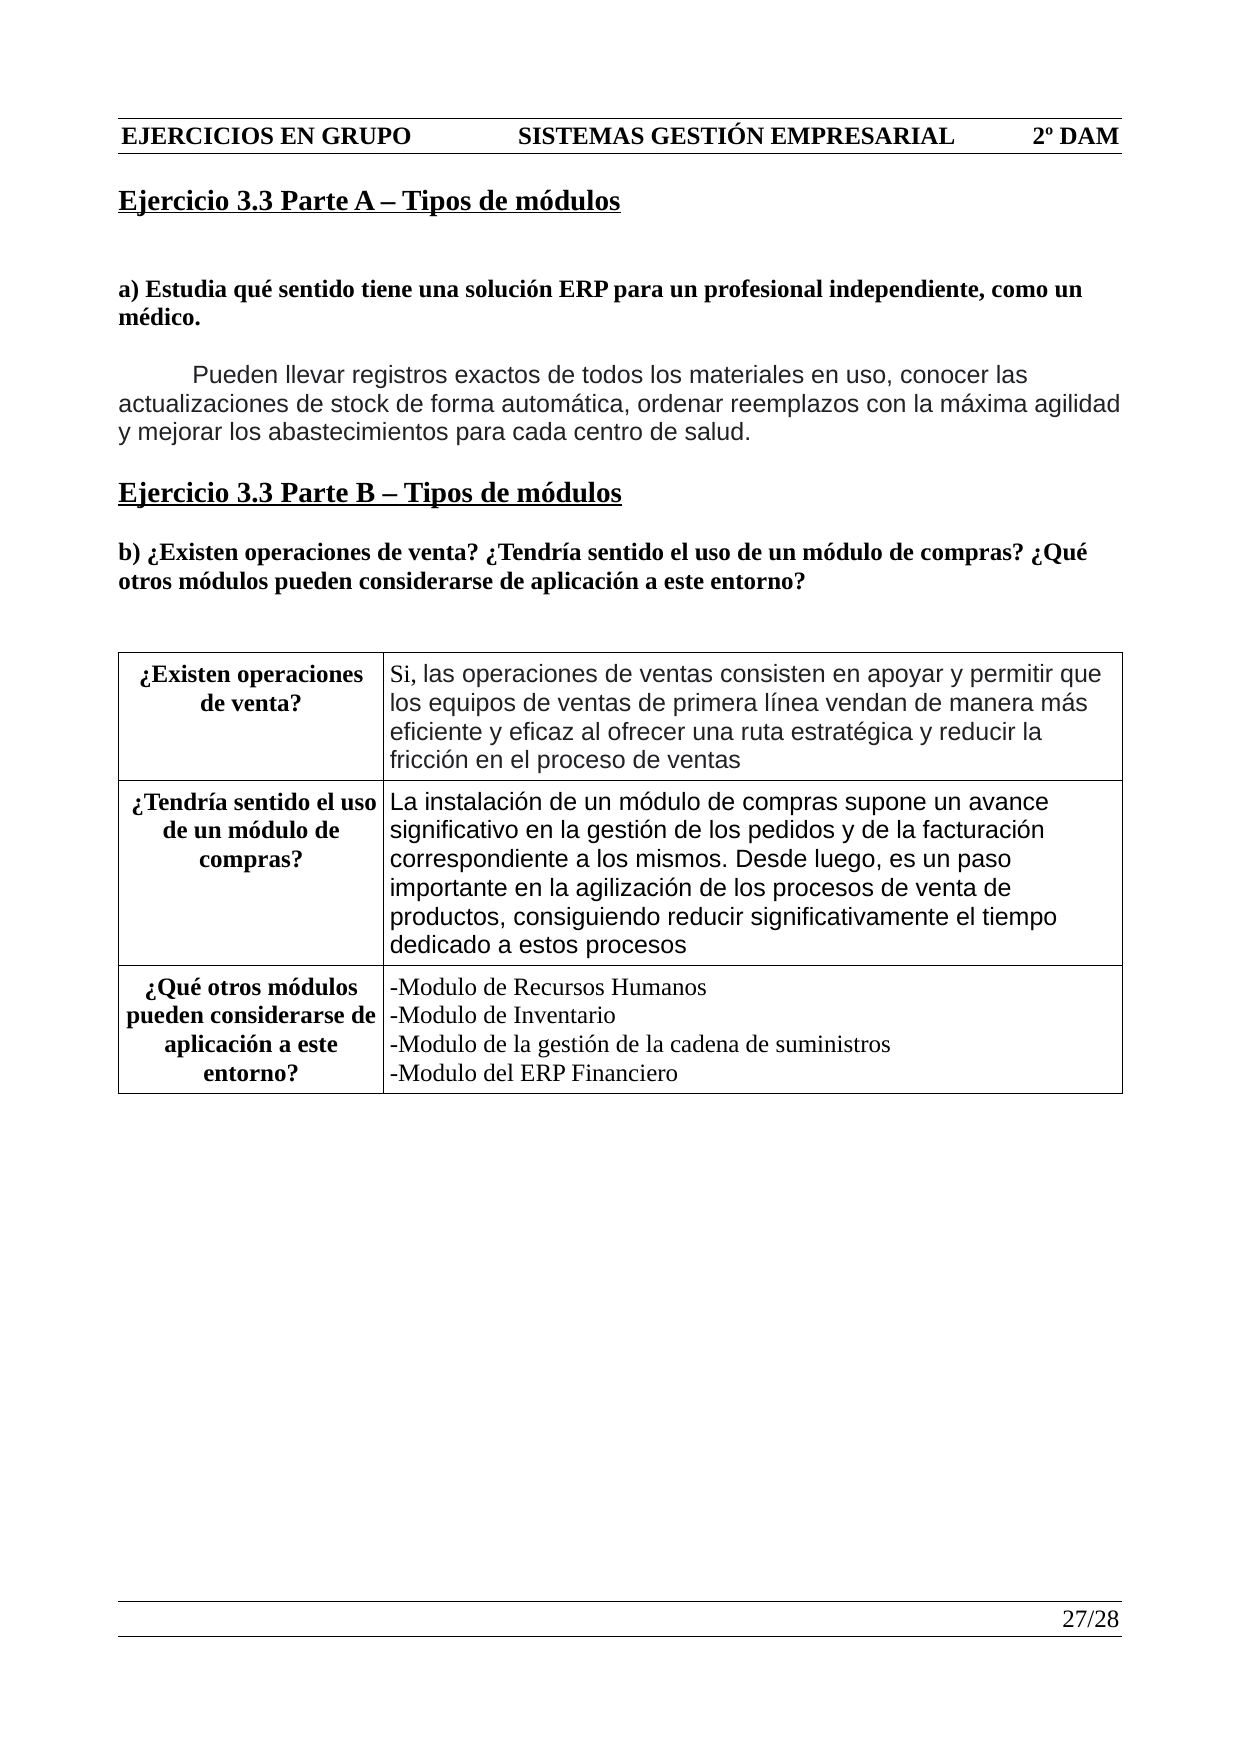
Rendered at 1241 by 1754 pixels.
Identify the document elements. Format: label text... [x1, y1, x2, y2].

text Ejercicio 3.3 Parte A – Tipos de módulos [118, 183, 1122, 216]
text b) ¿Existen operaciones de venta? ¿Tendría sentido el uso de un módulo de compras? ¿Qué otros módulos pueden considerarse de aplicación a este entorno? [118, 537, 1122, 595]
text Ejercicio 3.3 Parte B – Tipos de módulos [118, 475, 1122, 508]
table_header ¿Existen operaciones de venta? [119, 653, 383, 780]
table_cell -Modulo de Recursos Humanos -Modulo de Inventario -Modulo de la gestión de la cadena de suministros -Modulo del ERP Financiero [384, 966, 1122, 1092]
table_cell ¿Tendría sentido el uso de un módulo de compras? [119, 781, 383, 965]
table_cell La instalación de un módulo de compras supone un avance significativo en la gestión de los pedidos y de la facturación correspondiente a los mismos. Desde luego, es un paso importante en la agilización de los procesos de venta de productos, consiguiendo reducir significativamente el tiempo dedicado a estos procesos [384, 781, 1122, 965]
text Pueden llevar registros exactos de todos los materiales en uso, conocer las actualizaciones de stock de forma automática, ordenar reemplazos con la máxima agilidad y mejorar los abastecimientos para cada centro de salud. [118, 360, 1122, 446]
table_cell ¿Qué otros módulos pueden considerarse de aplicación a este entorno? [119, 966, 383, 1092]
text a) Estudia qué sentido tiene una solución ERP para un profesional independiente, como un médico. [118, 274, 1122, 331]
table_header Si, las operaciones de ventas consisten en apoyar y permitir que los equipos de ventas de primera línea vendan de manera más eficiente y eficaz al ofrecer una ruta estratégica y reducir la fricción en el proceso de ventas [384, 653, 1122, 780]
